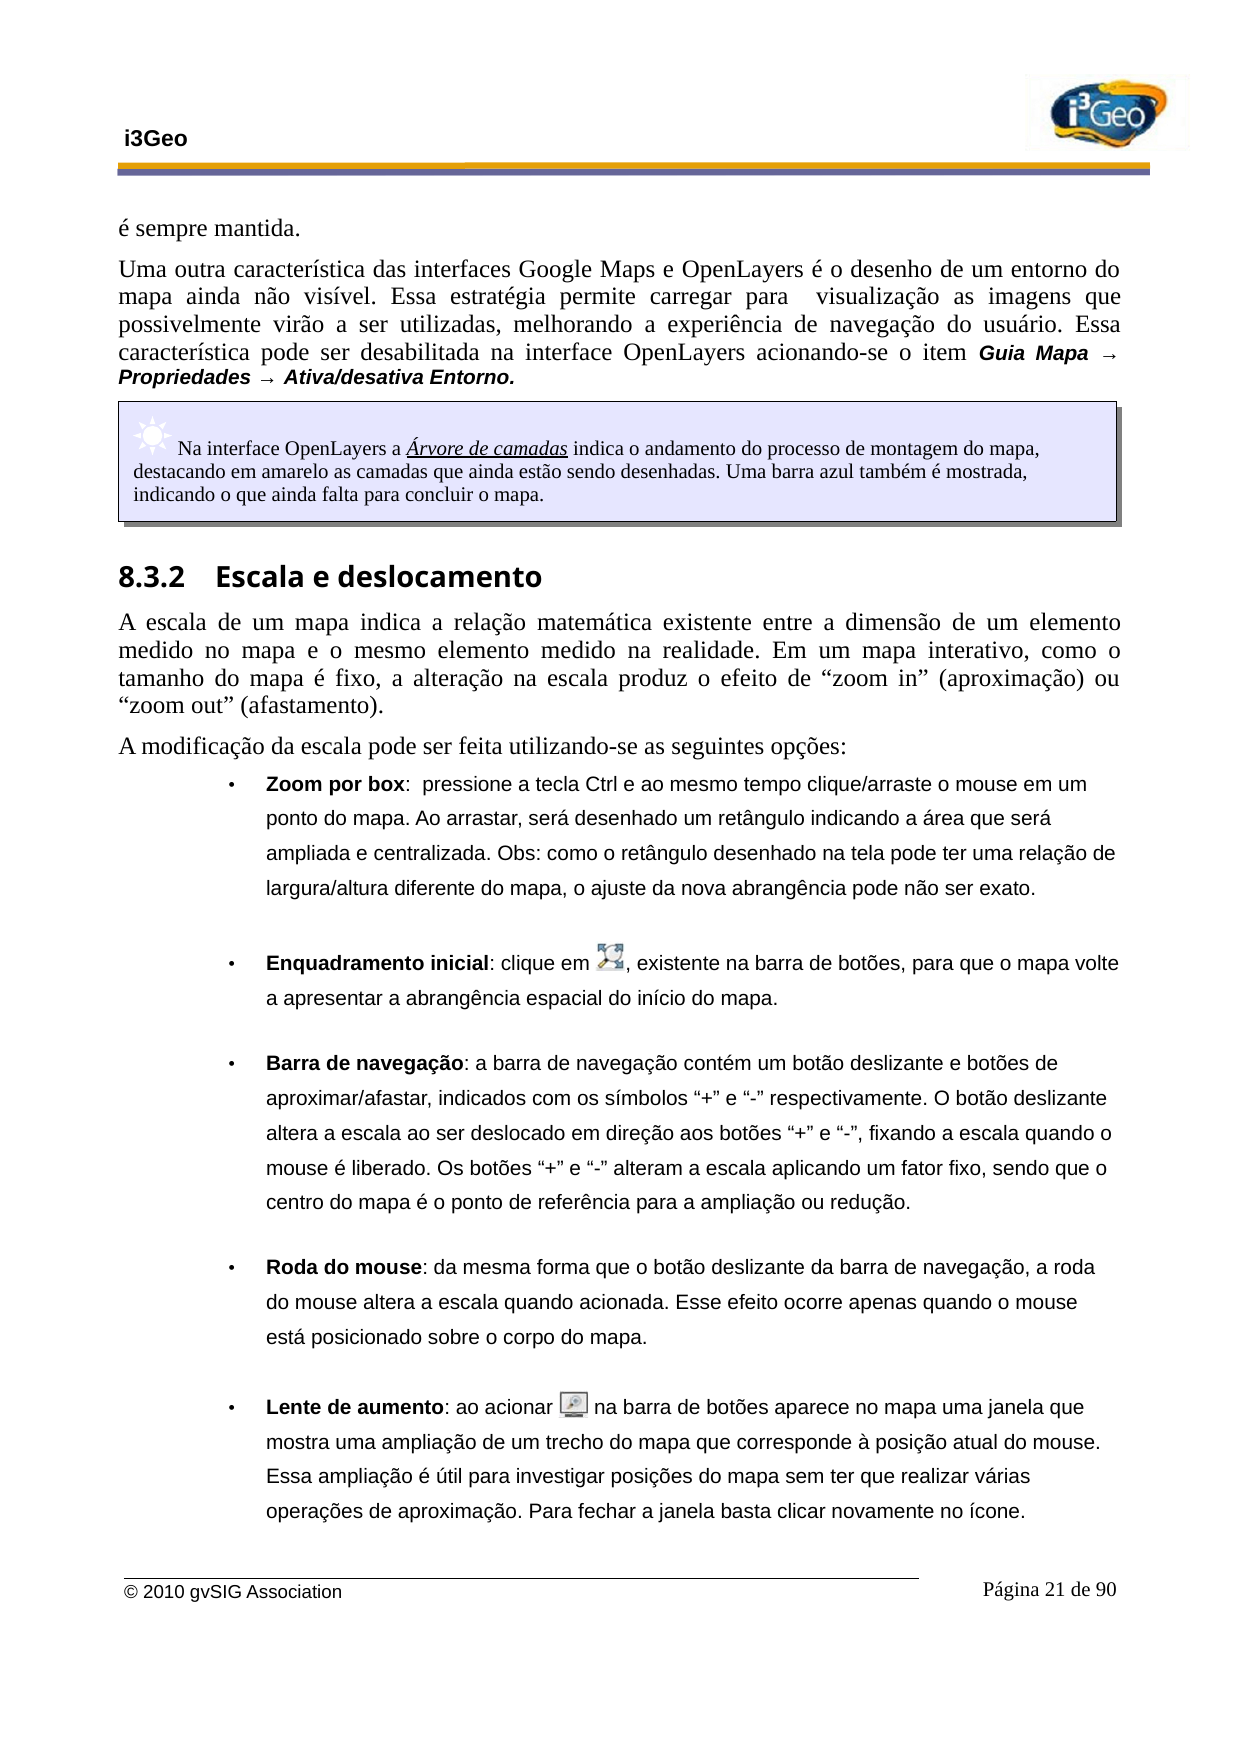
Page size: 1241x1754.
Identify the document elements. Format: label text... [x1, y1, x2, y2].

text Uma outra característica das interfaces Google Maps e OpenLayers é o desenho de um entorno do mapa ainda não visível. Essa estratégia permite carregar para visualização as imagens que possivelmente virão a ser utilizadas, melhorando a experiência de navegação do usuário. Essa característica pode ser desabilitada na interface OpenLayers acionando-se o item Guia mapa → Propriedades → Ativa/desativa entorno. [118, 255, 1122, 389]
text é sempre mantida. [118, 214, 1122, 242]
list Lente de aumento: ao acionar na barra de botões aparece no mapa uma janela que mostra uma ampliação de um trecho do mapa que corresponde à posição atual do mouse. Essa ampliação é útil para investigar posições do mapa sem ter que realizar várias operações de aproximação. Para fechar a janela basta clicar novamente no ícone. [228, 1390, 1122, 1523]
picture [558, 1390, 589, 1418]
picture [595, 941, 625, 971]
text A escala de um mapa indica a relação matemática existente entre a dimensão de um elemento medido no mapa e o mesmo elemento medido na realidade. Em um mapa interativo, como o tamanho do mapa é fixo, a alteração na escala produz o efeito de “zoom in” (aproximação) ou “zoom out” (afastamento). [118, 608, 1122, 719]
list Barra de navegação: a barra de navegação contém um botão deslizante e botões de aproximar/afastar, indicados com os símbolos “+” e “-” respectivamente. O botão deslizante altera a escala ao ser deslocado em direção aos botões “+” e “-”, fixando a escala quando o mouse é liberado. Os botões “+” e “-” alteram a escala aplicando um fator fixo, sendo que o centro do mapa é o ponto de referência para a ampliação ou redução. [228, 1052, 1122, 1214]
list Roda do mouse: da mesma forma que o botão deslizante da barra de navegação, a roda do mouse altera a escala quando acionada. Esse efeito ocorre apenas quando o mouse está posicionado sobre o corpo do mapa. [228, 1256, 1122, 1348]
list Zoom por box: pressione a tecla Ctrl e ao mesmo tempo clique/arraste o mouse em um ponto do mapa. Ao arrastar, será desenhado um retângulo indicando a área que será ampliada e centralizada. Obs: como o retângulo desenhado na tela pode ter uma relação de largura/altura diferente do mapa, o ajuste da nova abrangência pode não ser exato. [228, 772, 1122, 900]
subtitle Escala e deslocamento [118, 556, 1122, 596]
text A modificação da escala pode ser feita utilizando-se as seguintes opções: [118, 732, 1122, 759]
picture [149, 447, 156, 456]
picture [1025, 74, 1191, 151]
picture [133, 432, 141, 439]
picture [164, 432, 173, 439]
picture [138, 416, 167, 450]
list Enquadramento inicial: clique em , existente na barra de botões, para que o mapa volte a apresentar a abrangência espacial do início do mapa. [228, 941, 1122, 1010]
text Na interface OpenLayers a Árvore de camadas indica o andamento do processo de montagem do mapa, destacando em amarelo as camadas que ainda estão sendo desenhadas. Uma barra azul também é mostrada, indicando o que ainda falta para concluir o mapa. [119, 402, 1116, 521]
